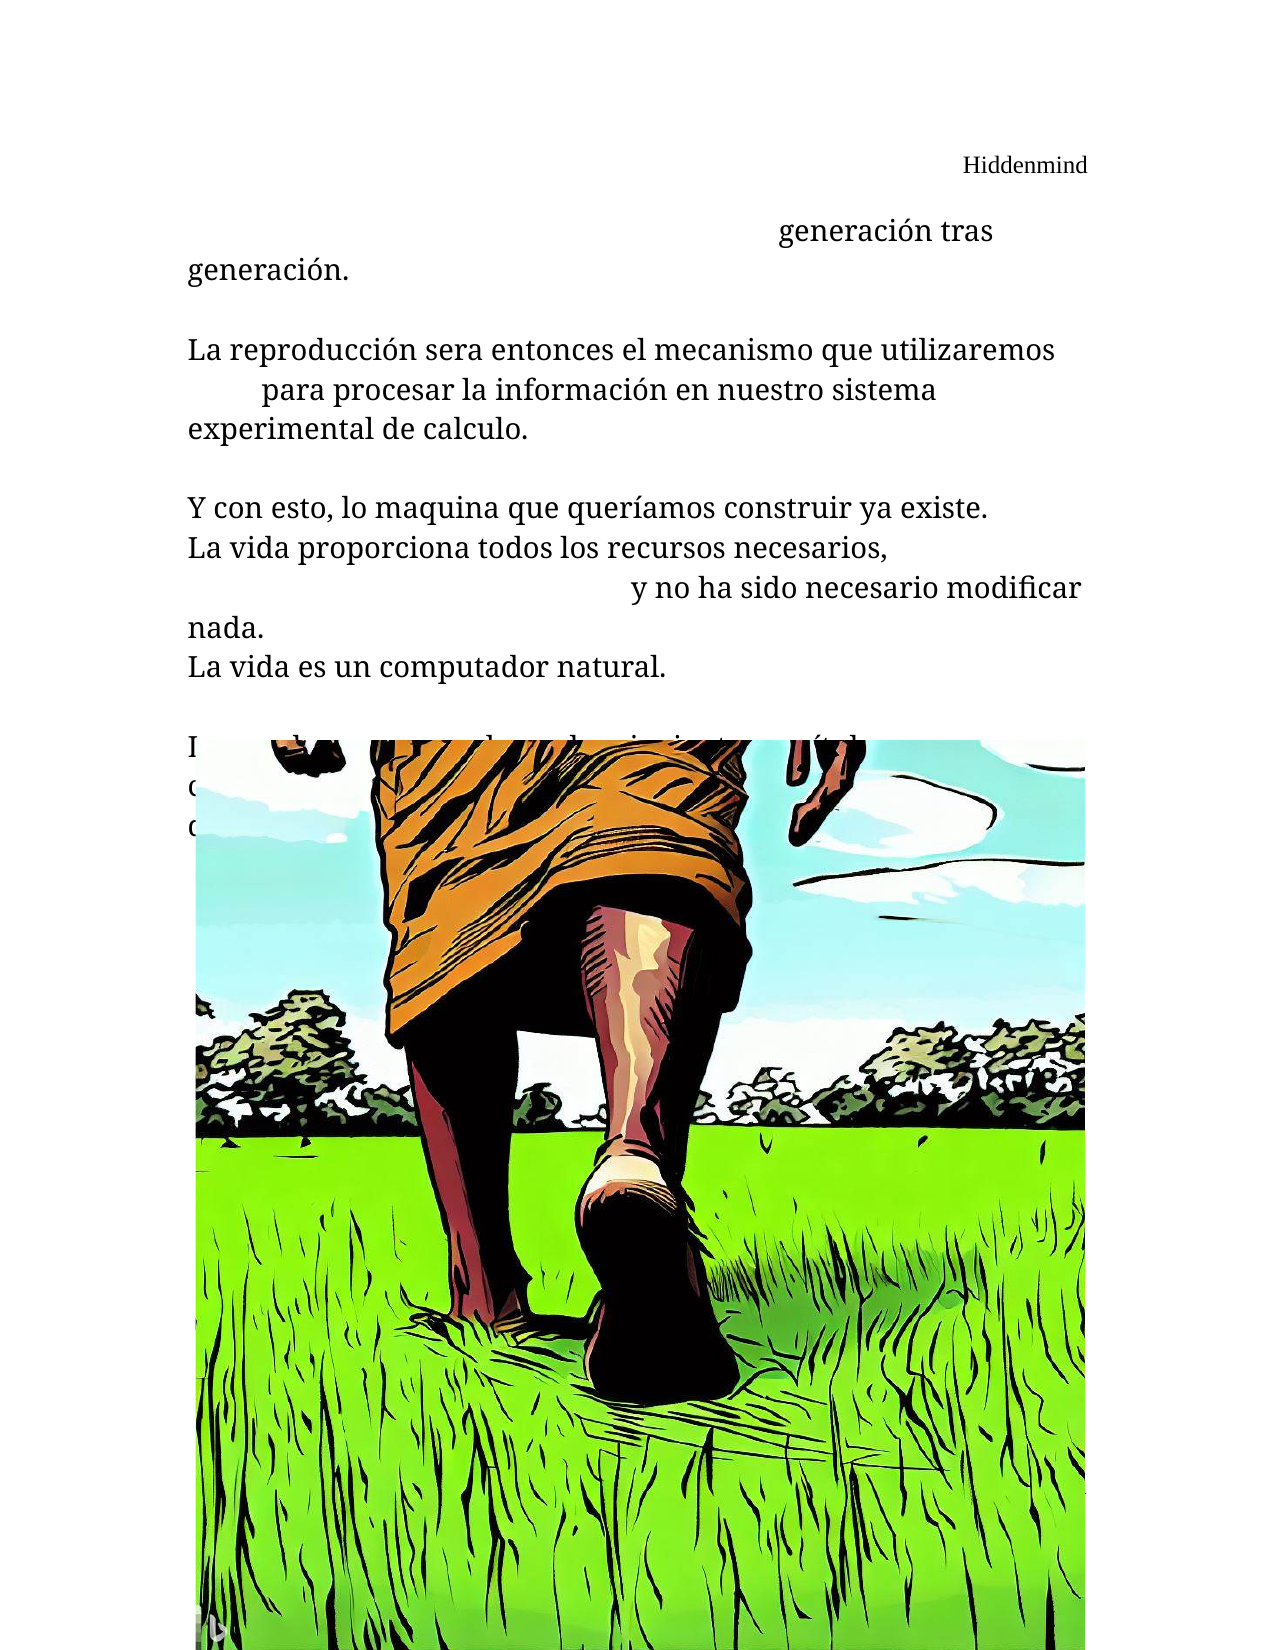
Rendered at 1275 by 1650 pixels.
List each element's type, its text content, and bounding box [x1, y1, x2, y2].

text para procesar la información en nuestro sistema experimental de calculo. [187, 369, 1087, 448]
text generación tras generación. [187, 210, 1087, 289]
text Y con esto, lo maquina que queríamos construir ya existe. [187, 488, 1087, 527]
text y no ha sido necesario modificar nada. [187, 567, 1087, 647]
text La vida proporciona todos los recursos necesarios, [187, 527, 1087, 567]
picture [195, 740, 1085, 1650]
text La vida es un computador natural. [187, 647, 1087, 686]
text La reproducción sera entonces el mecanismo que utilizaremos [187, 329, 1087, 369]
text Lo pondremos a prueba en los siguientes capítulos y veremos como la vida encontrara soluciones para los problemas lógicos que planteemos. [187, 726, 1087, 845]
